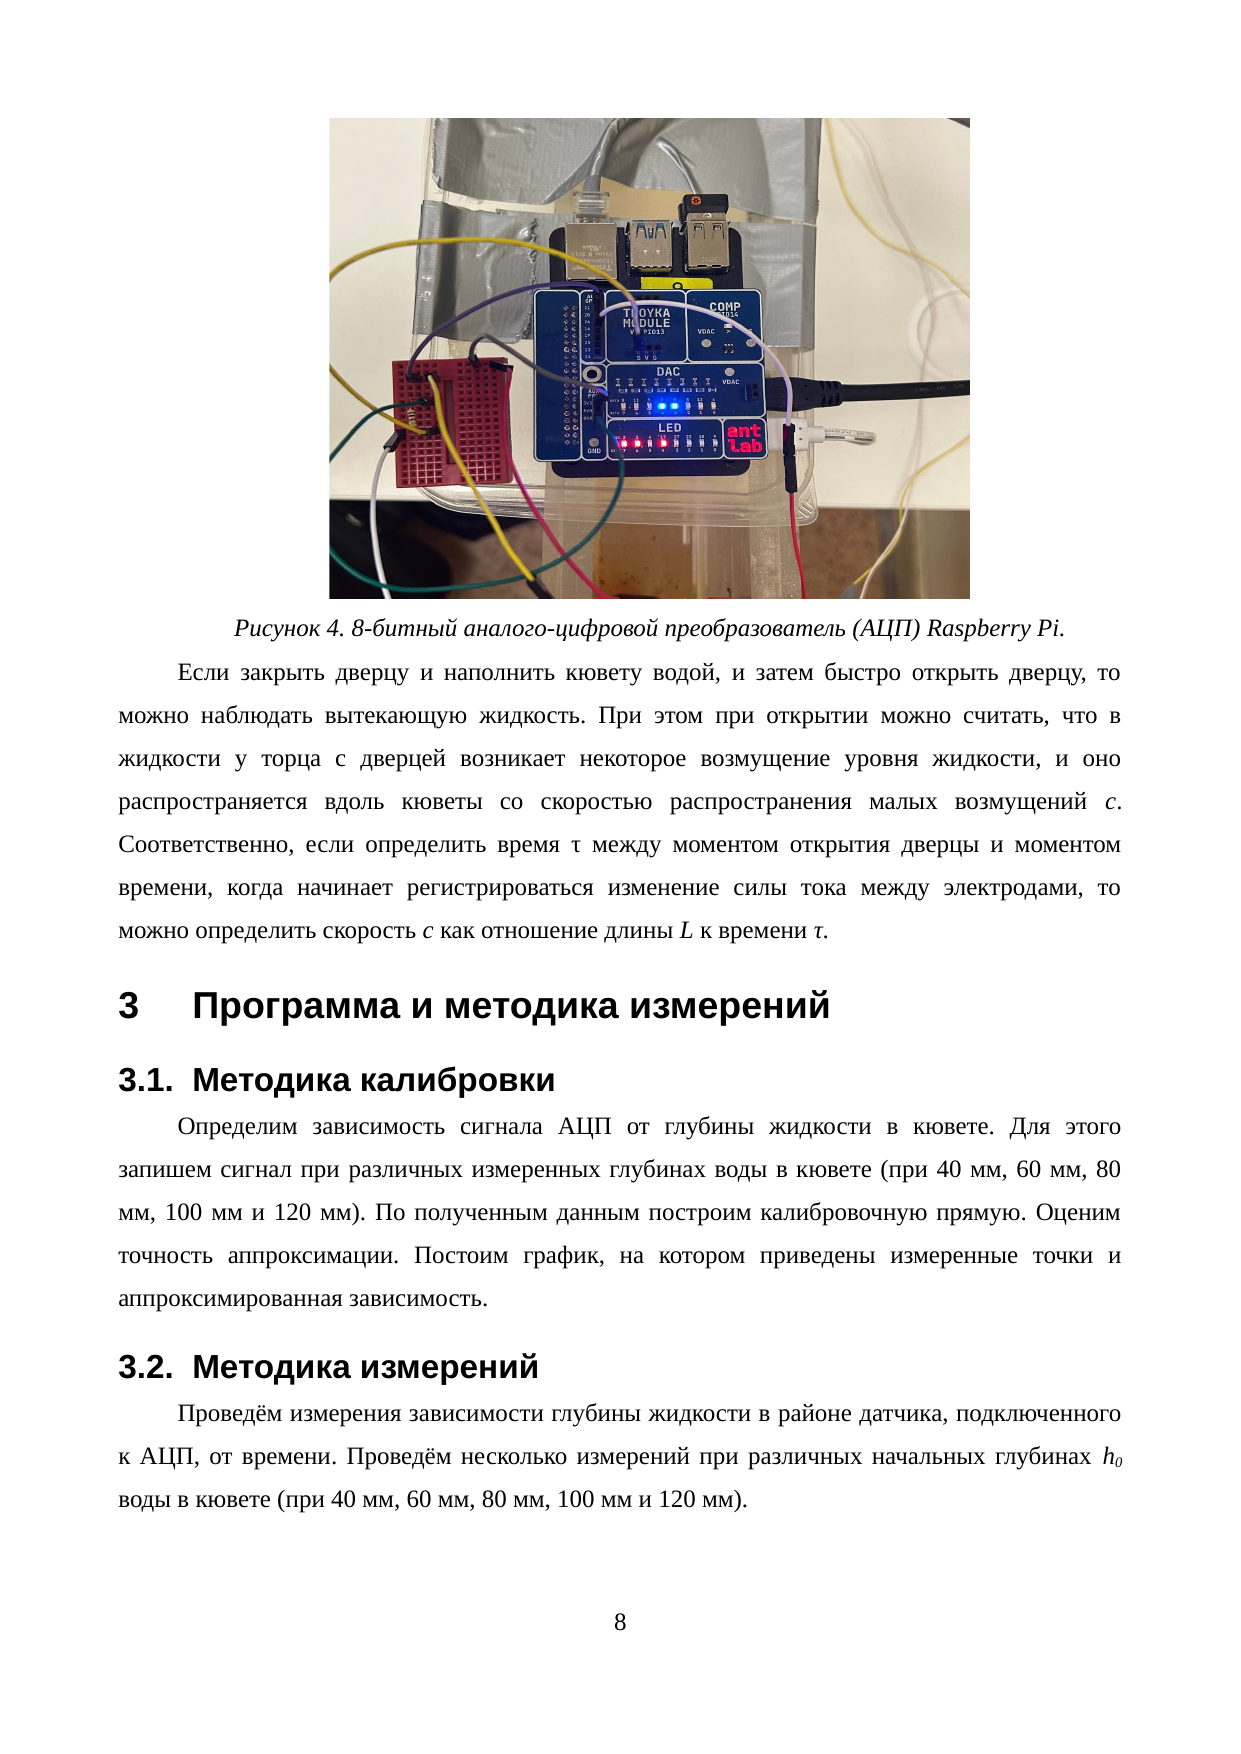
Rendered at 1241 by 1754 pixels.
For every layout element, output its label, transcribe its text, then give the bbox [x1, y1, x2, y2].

picture [329, 118, 970, 599]
subtitle Методика измерений [118, 1347, 1122, 1386]
text Определим зависимость сигнала АЦП от глубины жидкости в кювете. Для этого запишем сигнал при различных измеренных глубинах воды в кювете (при 40 мм, 60 мм, 80 мм, 100 мм и 120 мм). По полученным данным построим калибровочную прямую. Оценим точность аппроксимации. Постоим график, на котором приведены измеренные точки и аппроксимированная зависимость. [118, 1111, 1122, 1312]
text Проведём измерения зависимости глубины жидкости в районе датчика, подключенного к АЦП, от времени. Проведём несколько измерений при различных начальных глубинах h0 воды в кювете (при 40 мм, 60 мм, 80 мм, 100 мм и 120 мм). [118, 1398, 1122, 1513]
subtitle Методика калибровки [118, 1060, 1122, 1098]
subtitle Программа и методика измерений [118, 983, 1122, 1027]
text Если закрыть дверцу и наполнить кювету водой, и затем быстро открыть дверцу, то можно наблюдать вытекающую жидкость. При этом при открытии можно считать, что в жидкости у торца с дверцей возникает некоторое возмущение уровня жидкости, и оно распространяется вдоль кюветы со скоростью распространения малых возмущений c. Соответственно, если определить время τ между моментом открытия дверцы и моментом времени, когда начинает регистрироваться изменение силы тока между электродами, то можно определить скорость c как отношение длины L к времени τ. [118, 657, 1122, 944]
text Рисунок 4. 8-битный аналого-цифровой преобразователь (АЦП) Raspberry Pi. [118, 613, 1122, 642]
